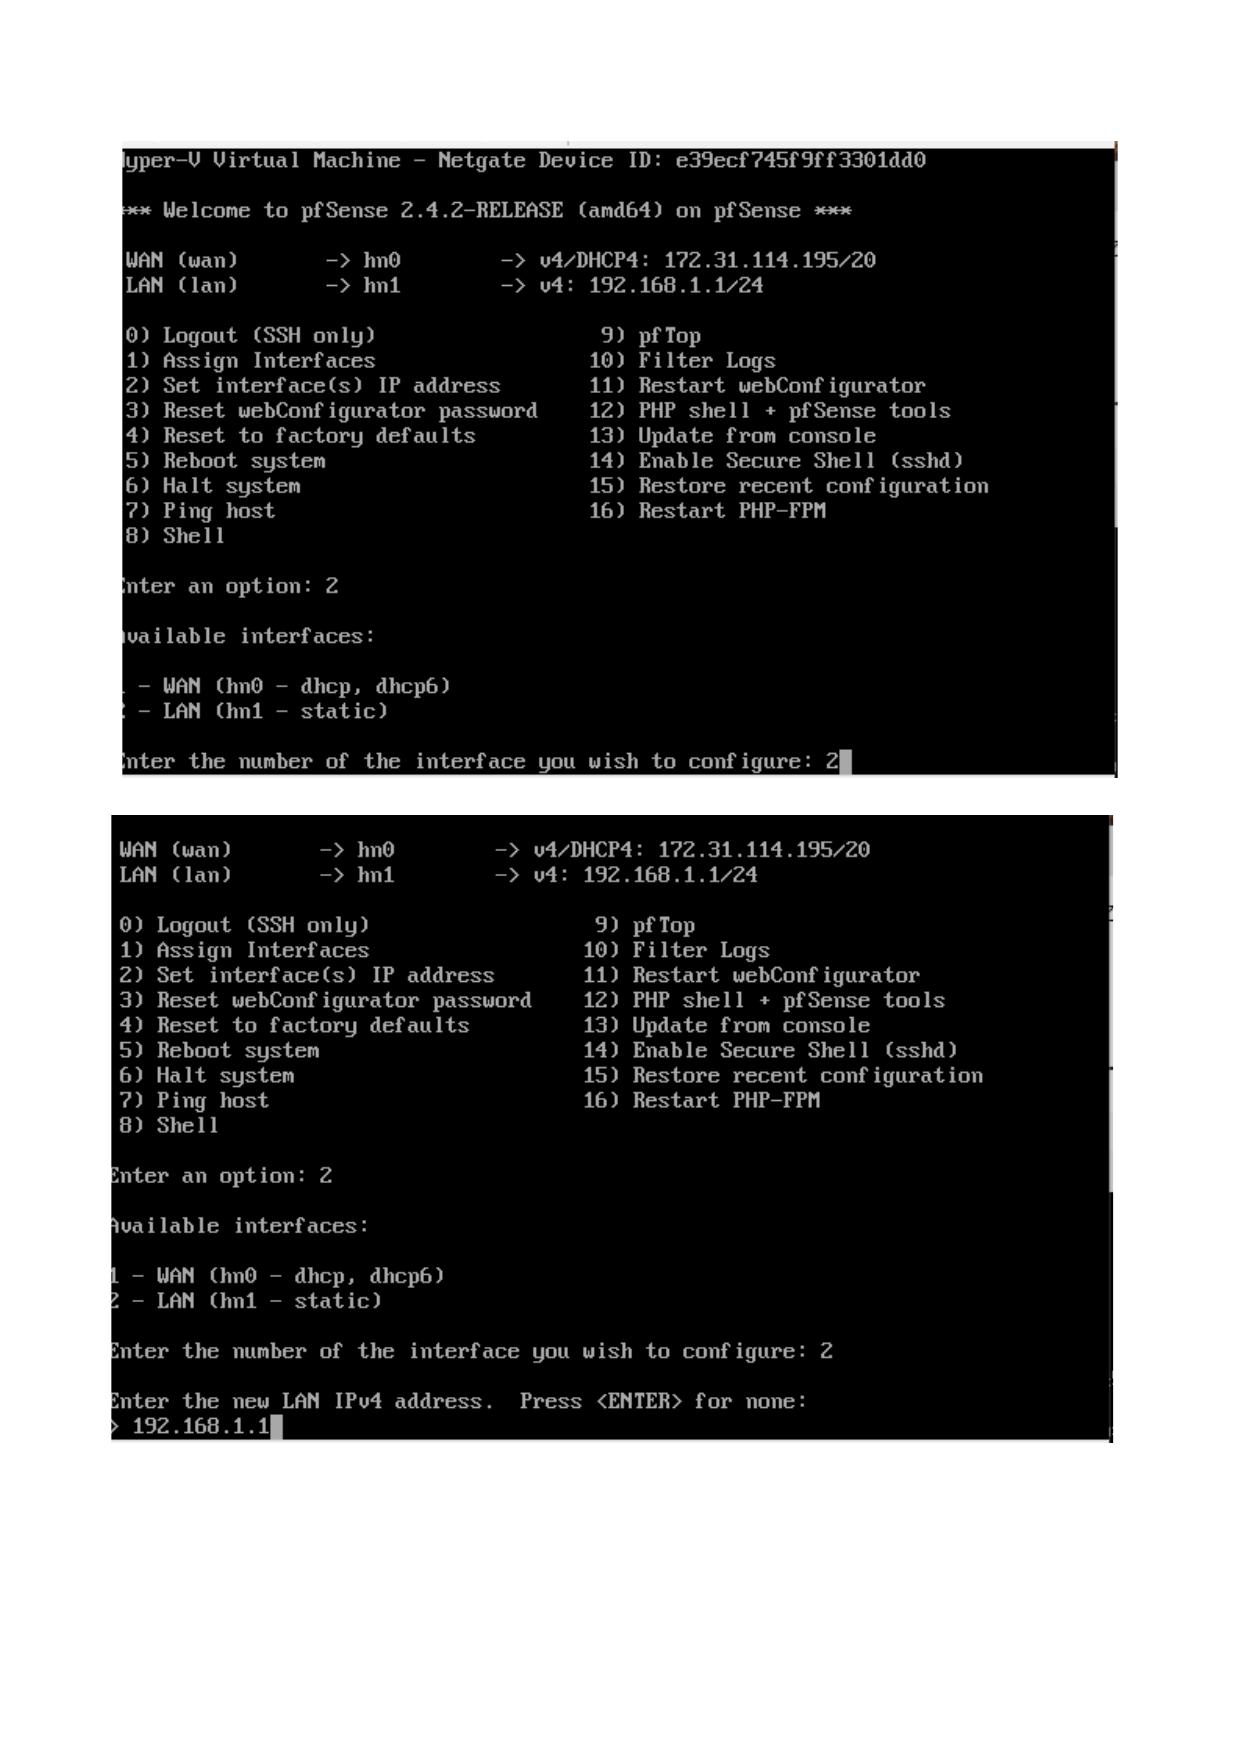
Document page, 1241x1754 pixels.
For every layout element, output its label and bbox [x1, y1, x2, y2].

picture [111, 815, 1114, 1443]
picture [122, 141, 1118, 778]
